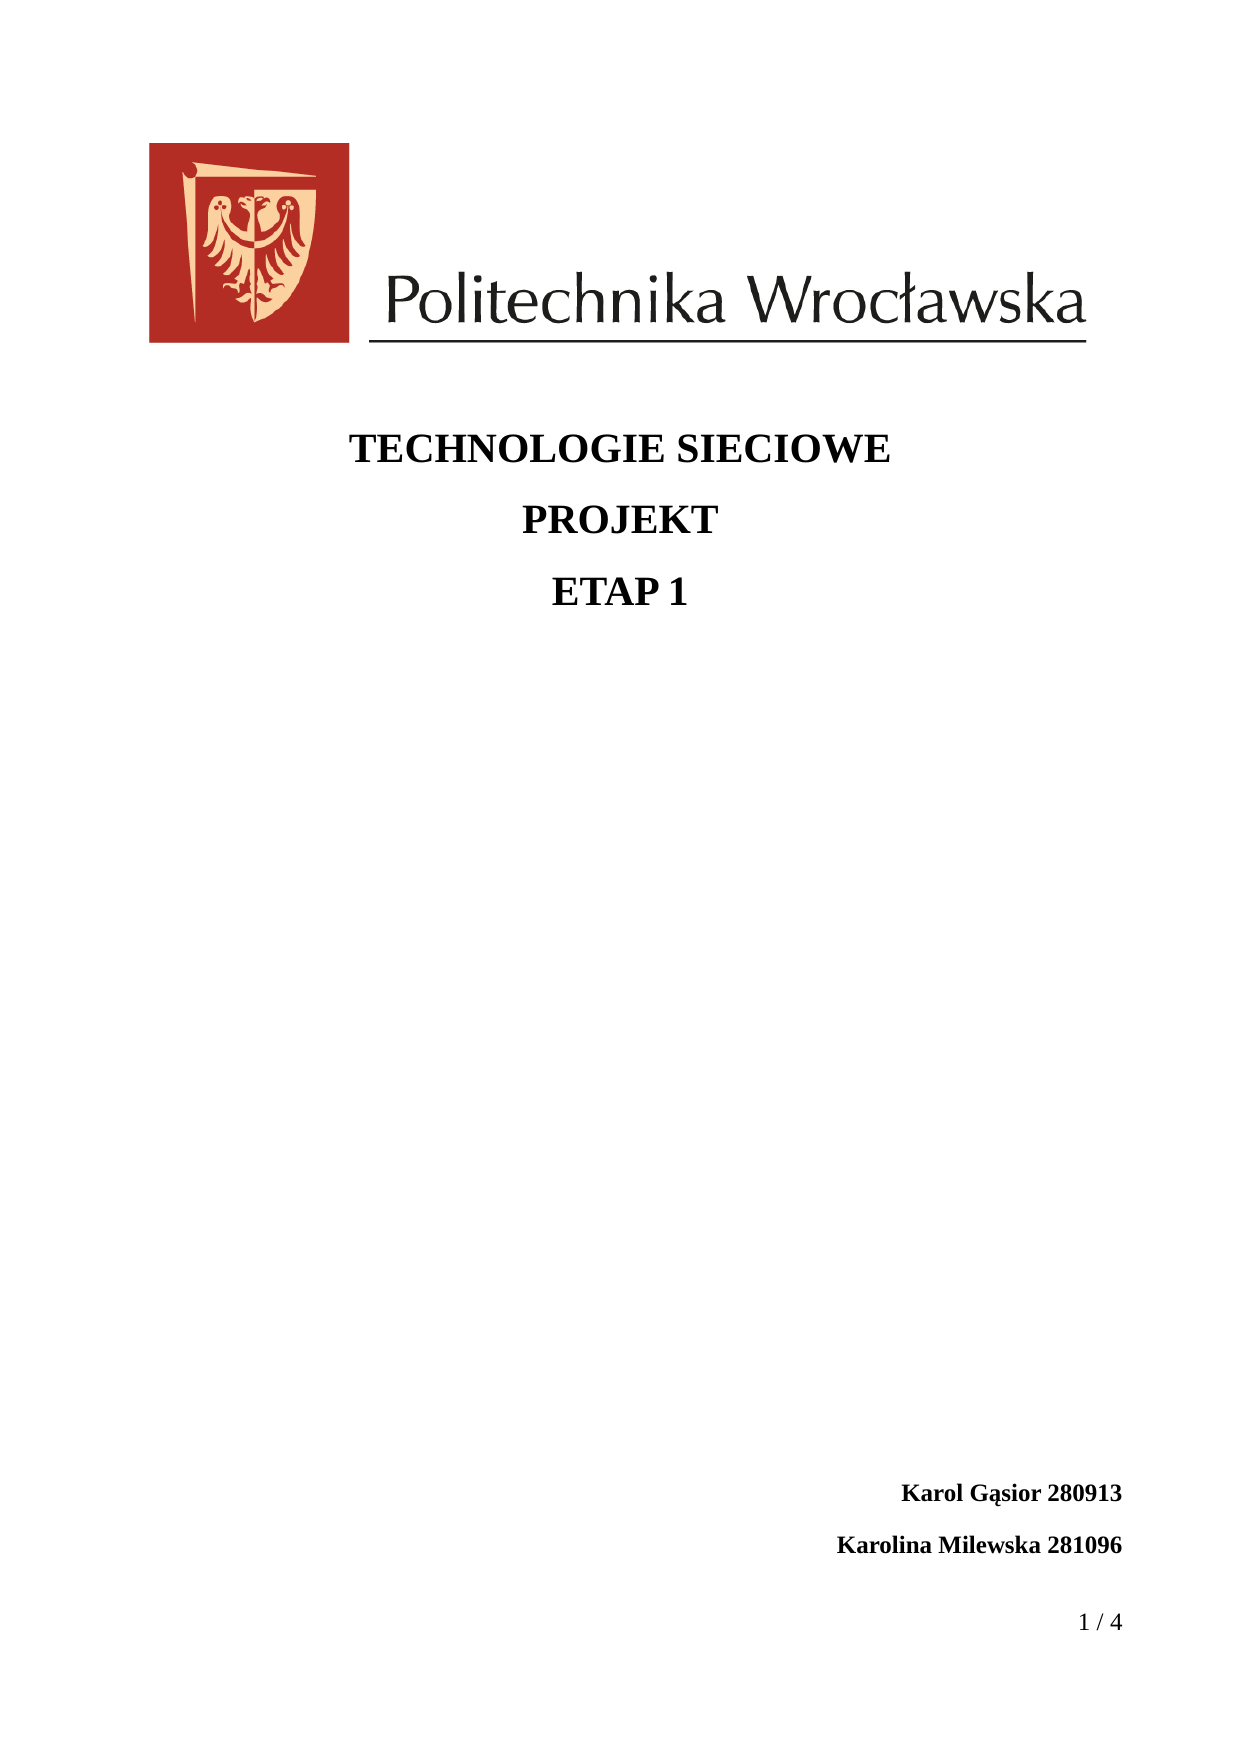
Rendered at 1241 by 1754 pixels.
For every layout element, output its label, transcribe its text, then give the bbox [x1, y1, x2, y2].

text Karol Gąsior 280913 [118, 1478, 1122, 1507]
text Karolina Milewska 281096 [118, 1531, 1122, 1559]
text PROJEKT [118, 495, 1122, 543]
text TECHNOLOGIE SIECIOWE [118, 423, 1122, 471]
picture [118, 118, 1123, 371]
text ETAP 1 [118, 566, 1122, 614]
